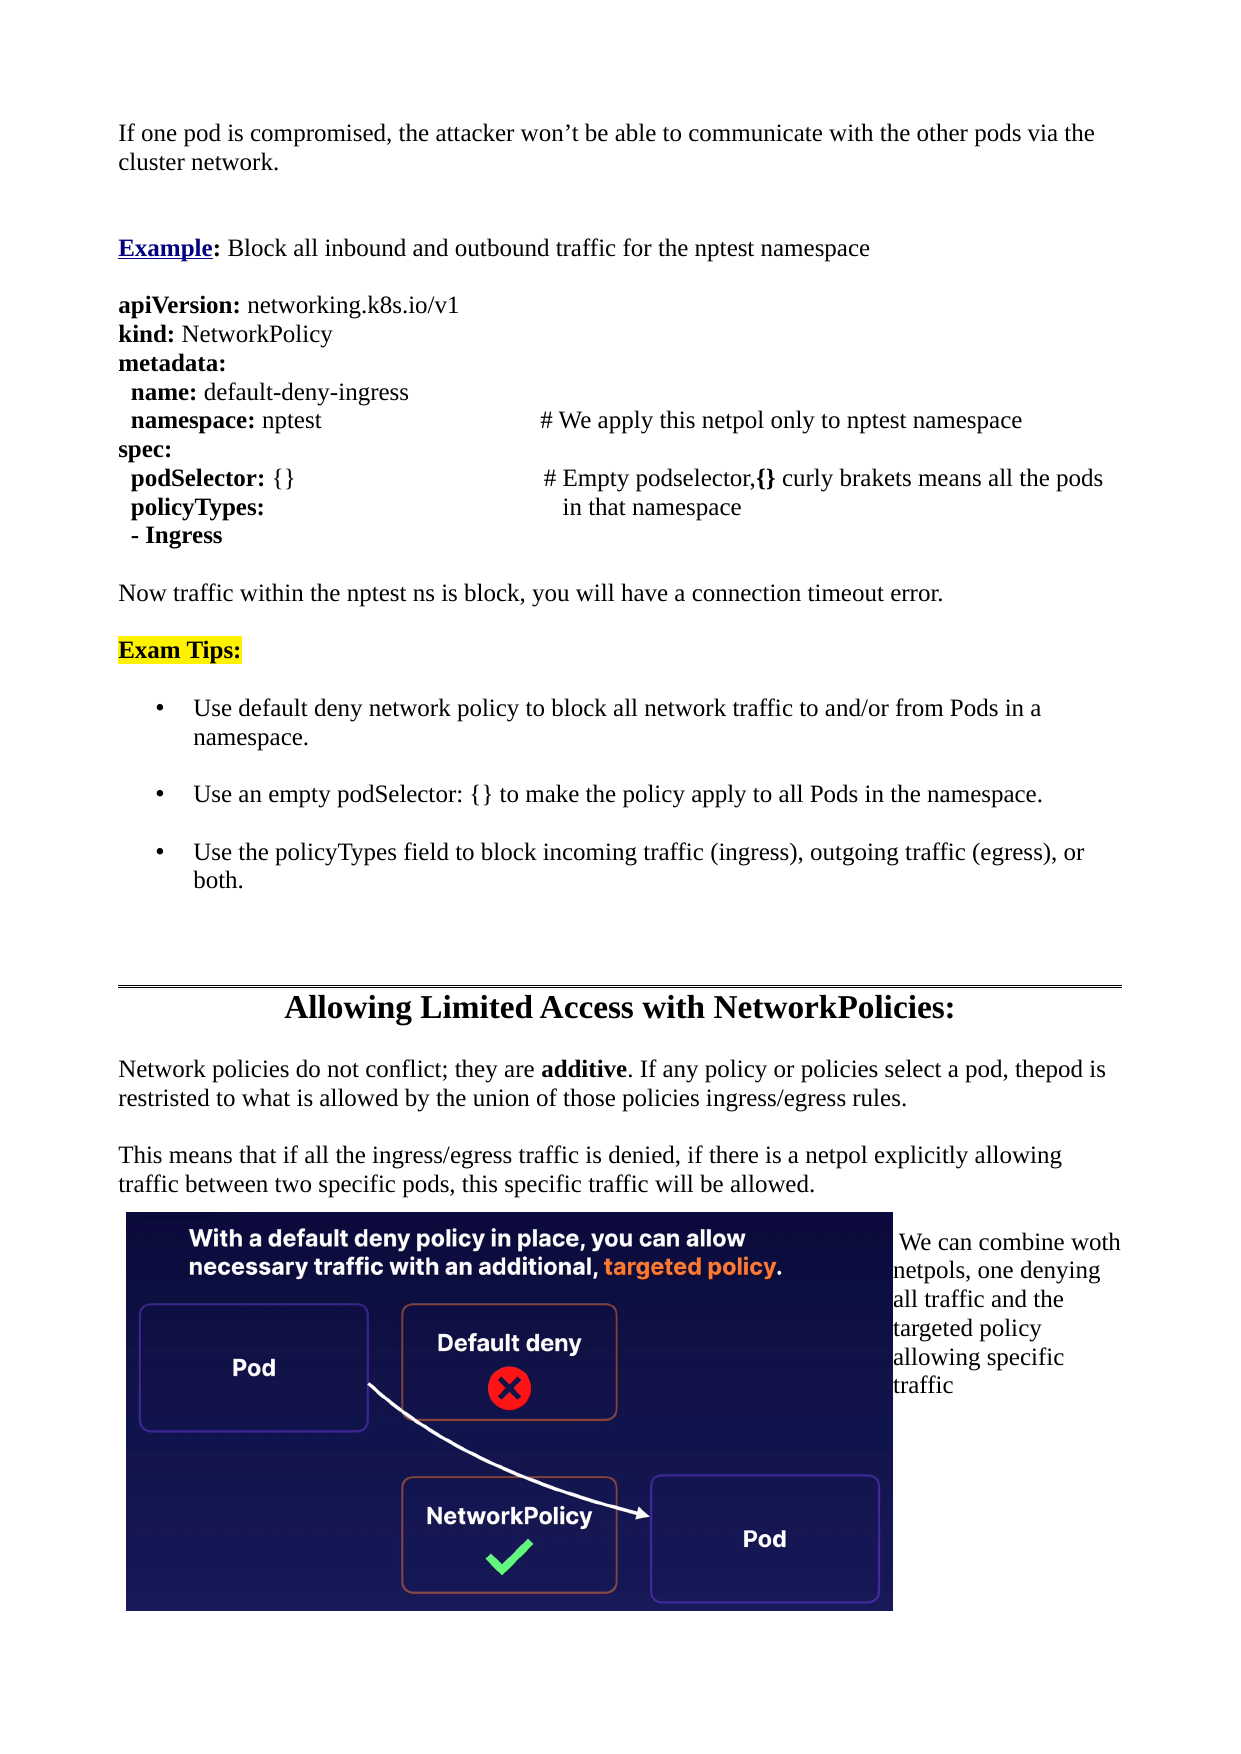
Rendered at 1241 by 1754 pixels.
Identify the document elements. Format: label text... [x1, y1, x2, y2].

text name: default-deny-ingress [118, 377, 1122, 406]
text If one pod is compromised, the attacker won’t be able to communicate with the other pods via the cluster network. [118, 118, 1122, 176]
text Exam Tips: [118, 636, 1122, 664]
text Network policies do not conflict; they are additive. If any policy or policies select a pod, thepod is restristed to what is allowed by the union of those policies ingress/egress rules. [118, 1054, 1122, 1112]
text Now traffic within the nptest ns is block, you will have a connection timeout error. [118, 578, 1122, 607]
text - Ingress [118, 521, 1122, 549]
text policyTypes: in that namespace [118, 492, 1122, 521]
text kind: NetworkPolicy [118, 319, 1122, 348]
list Use default deny network policy to block all network traffic to and/or from Pods in a namespace. [156, 693, 1122, 751]
text namespace: nptest # We apply this netpol only to nptest namespace [118, 406, 1122, 434]
list Use an empty podSelector: {} to make the policy apply to all Pods in the namespace. [156, 779, 1122, 808]
text metadata: [118, 348, 1122, 377]
picture [126, 1212, 893, 1611]
text spec: [118, 434, 1122, 463]
list Use the policyTypes field to block incoming traffic (ingress), outgoing traffic (egress), or both. [156, 837, 1122, 894]
text Allowing Limited Access with NetworkPolicies: [118, 988, 1122, 1026]
text Example: Block all inbound and outbound traffic for the nptest namespace [118, 233, 1122, 262]
text apiVersion: networking.k8s.io/v1 [118, 291, 1122, 319]
text podSelector: {} # Empty podselector,{} curly brakets means all the pods [118, 463, 1122, 492]
text This means that if all the ingress/egress traffic is denied, if there is a netpol explicitly allowing traffic between two specific pods, this specific traffic will be allowed. [118, 1141, 1122, 1198]
text We can combine woth netpols, one denying all traffic and the targeted policy allowing specific traffic [893, 1227, 1122, 1399]
